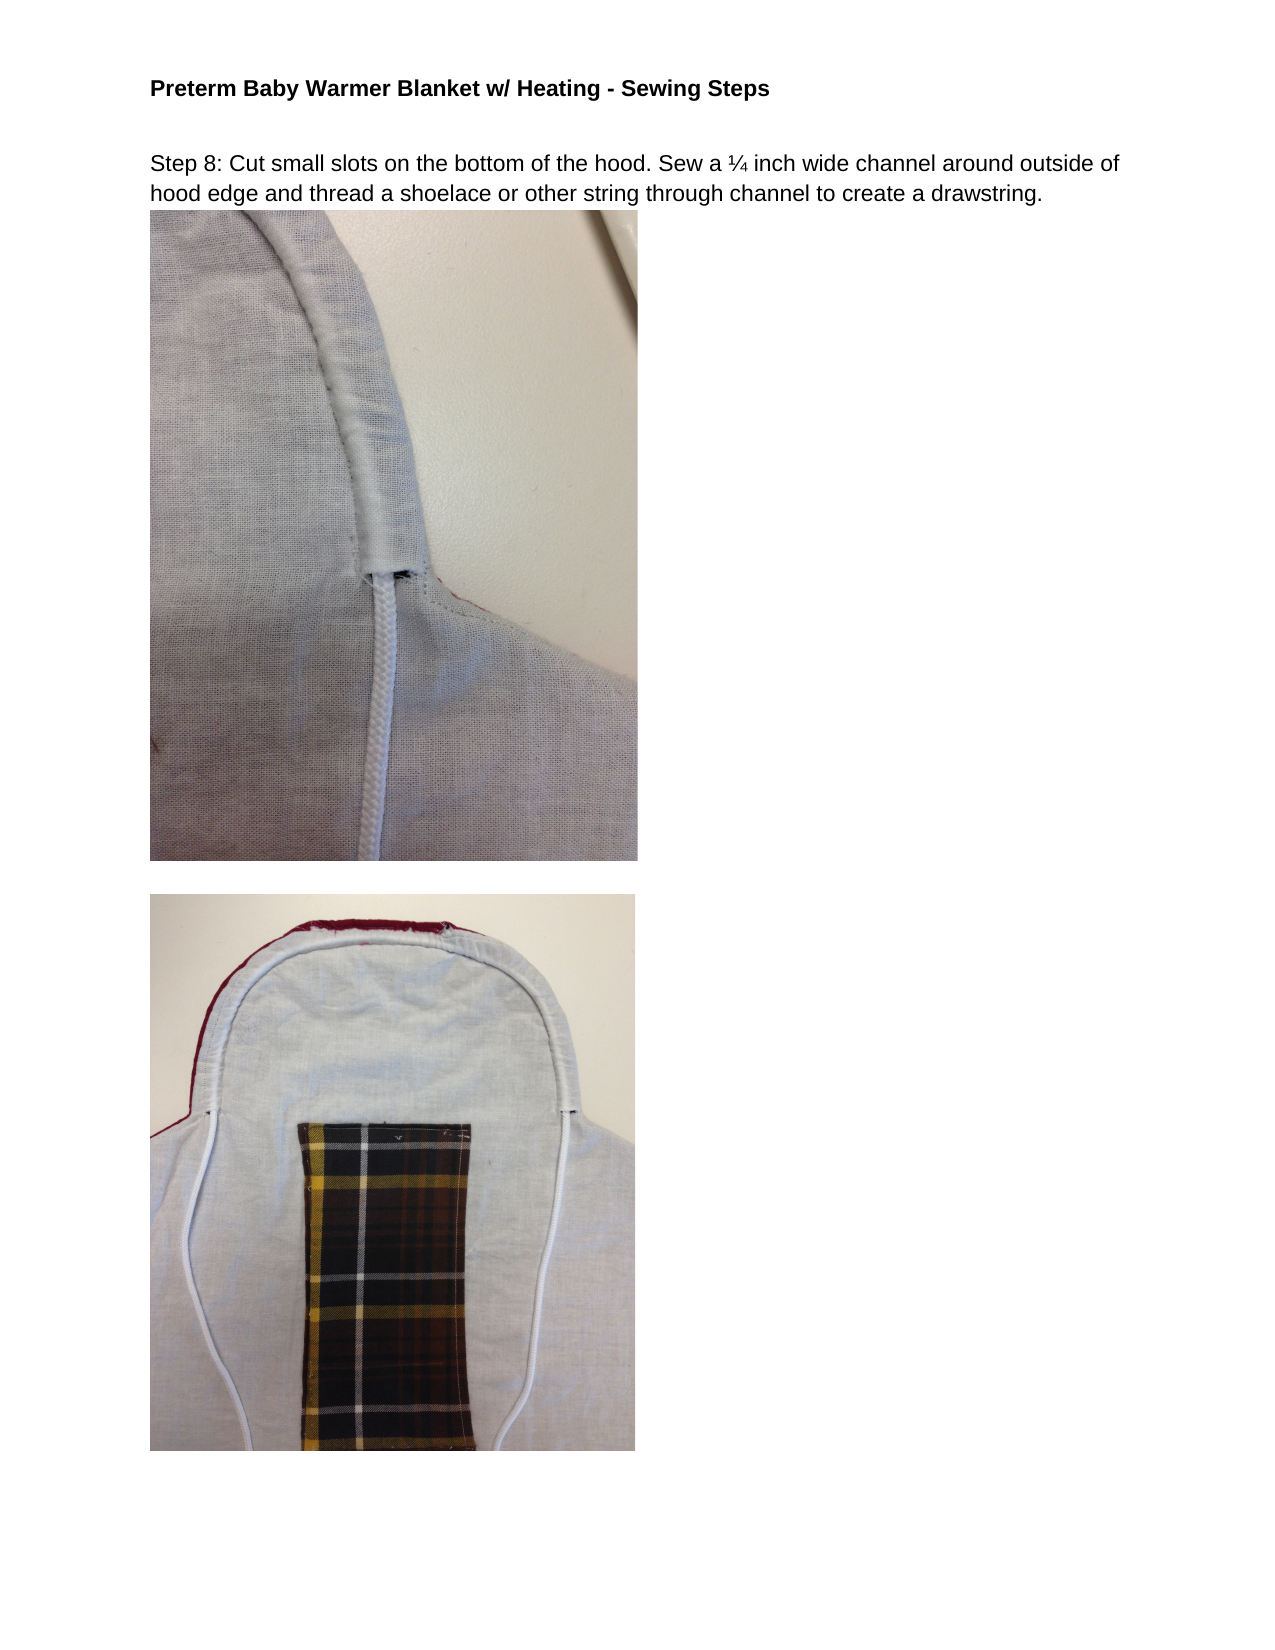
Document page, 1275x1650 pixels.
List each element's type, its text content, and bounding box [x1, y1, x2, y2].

text Step 8: Cut small slots on the bottom of the hood. Sew a ¼ inch wide channel around outside of hood edge and thread a shoelace or other string through channel to create a drawstring. [150, 150, 1125, 860]
picture [150, 210, 638, 861]
